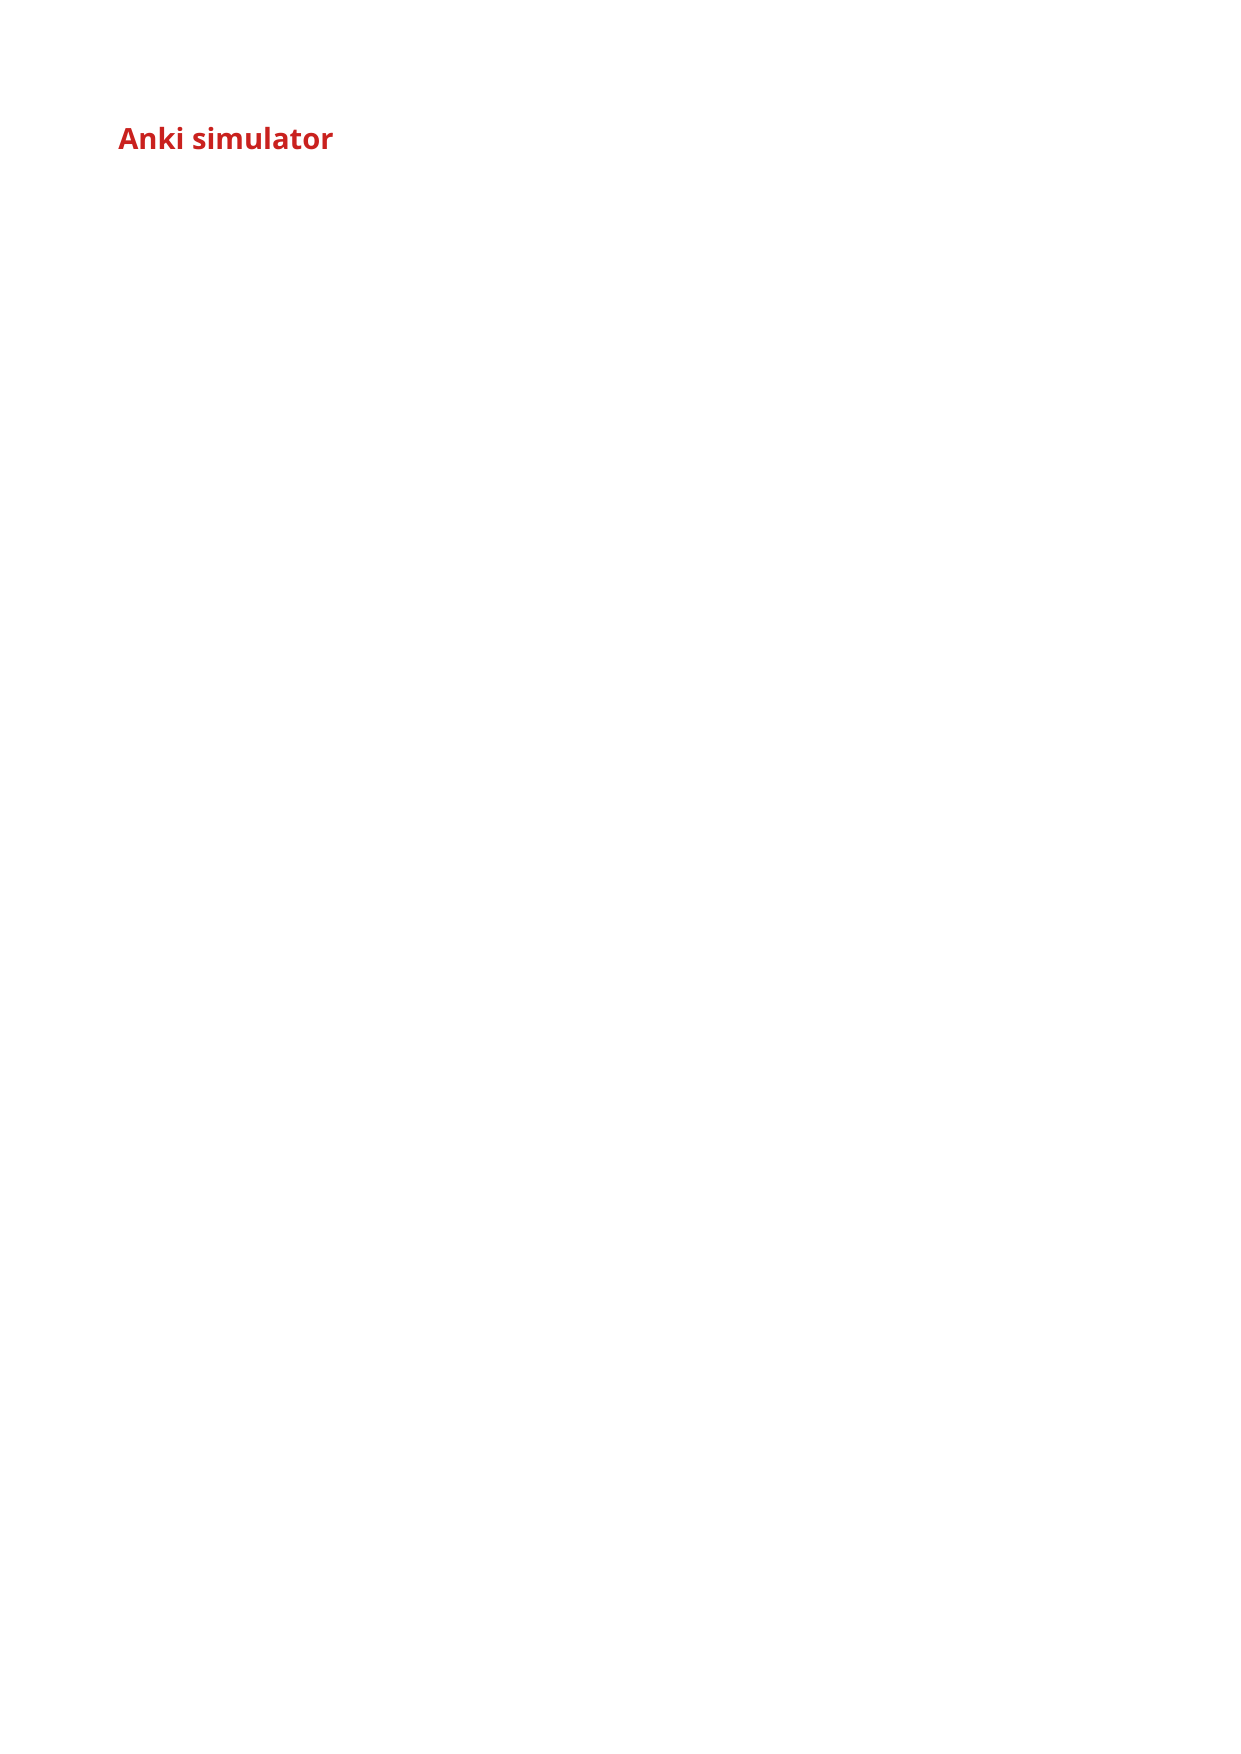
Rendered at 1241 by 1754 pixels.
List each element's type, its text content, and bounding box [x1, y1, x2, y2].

text Anki simulator [118, 118, 1122, 158]
